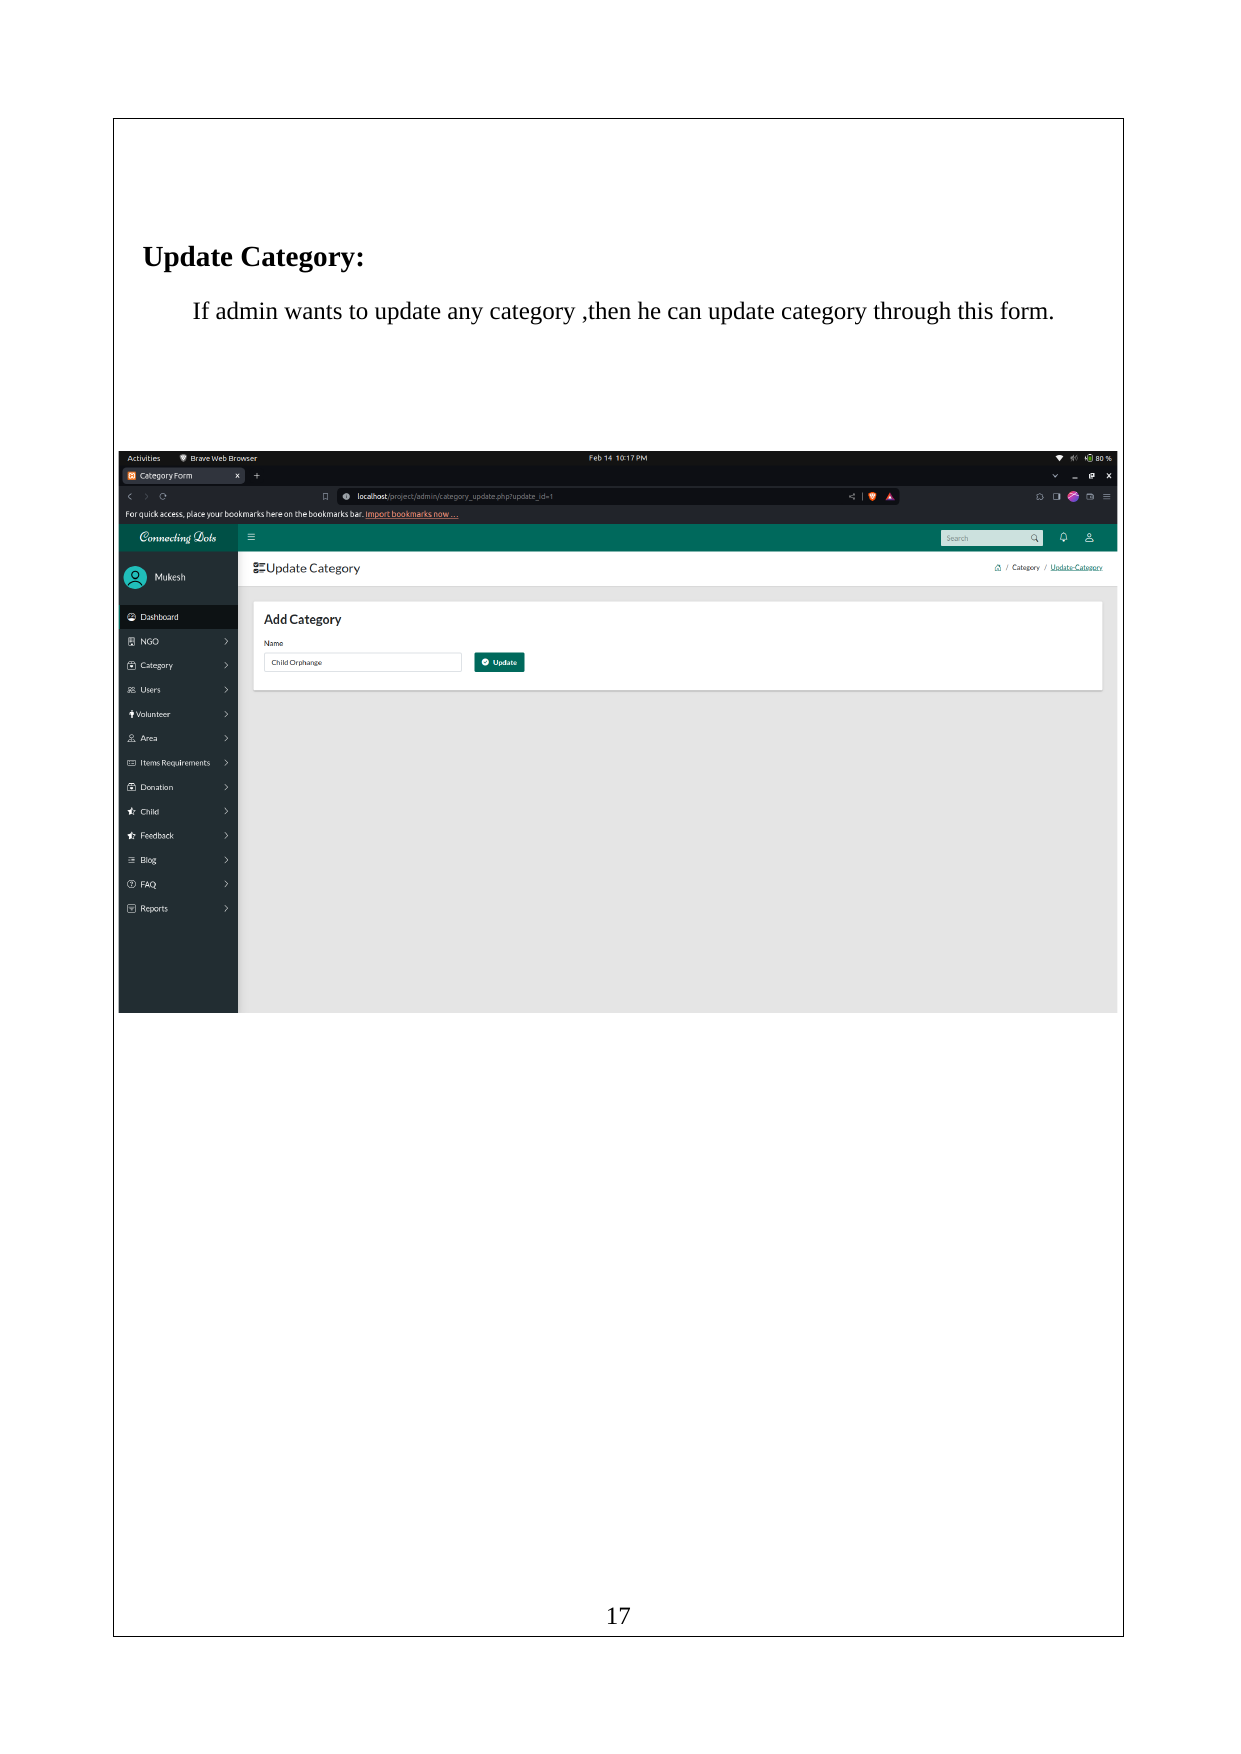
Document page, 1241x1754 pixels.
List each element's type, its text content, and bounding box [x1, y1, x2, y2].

text Update Category: [142, 239, 1094, 272]
text If admin wants to update any category ,then he can update category through this form. [142, 296, 1094, 325]
picture [118, 451, 1118, 1013]
